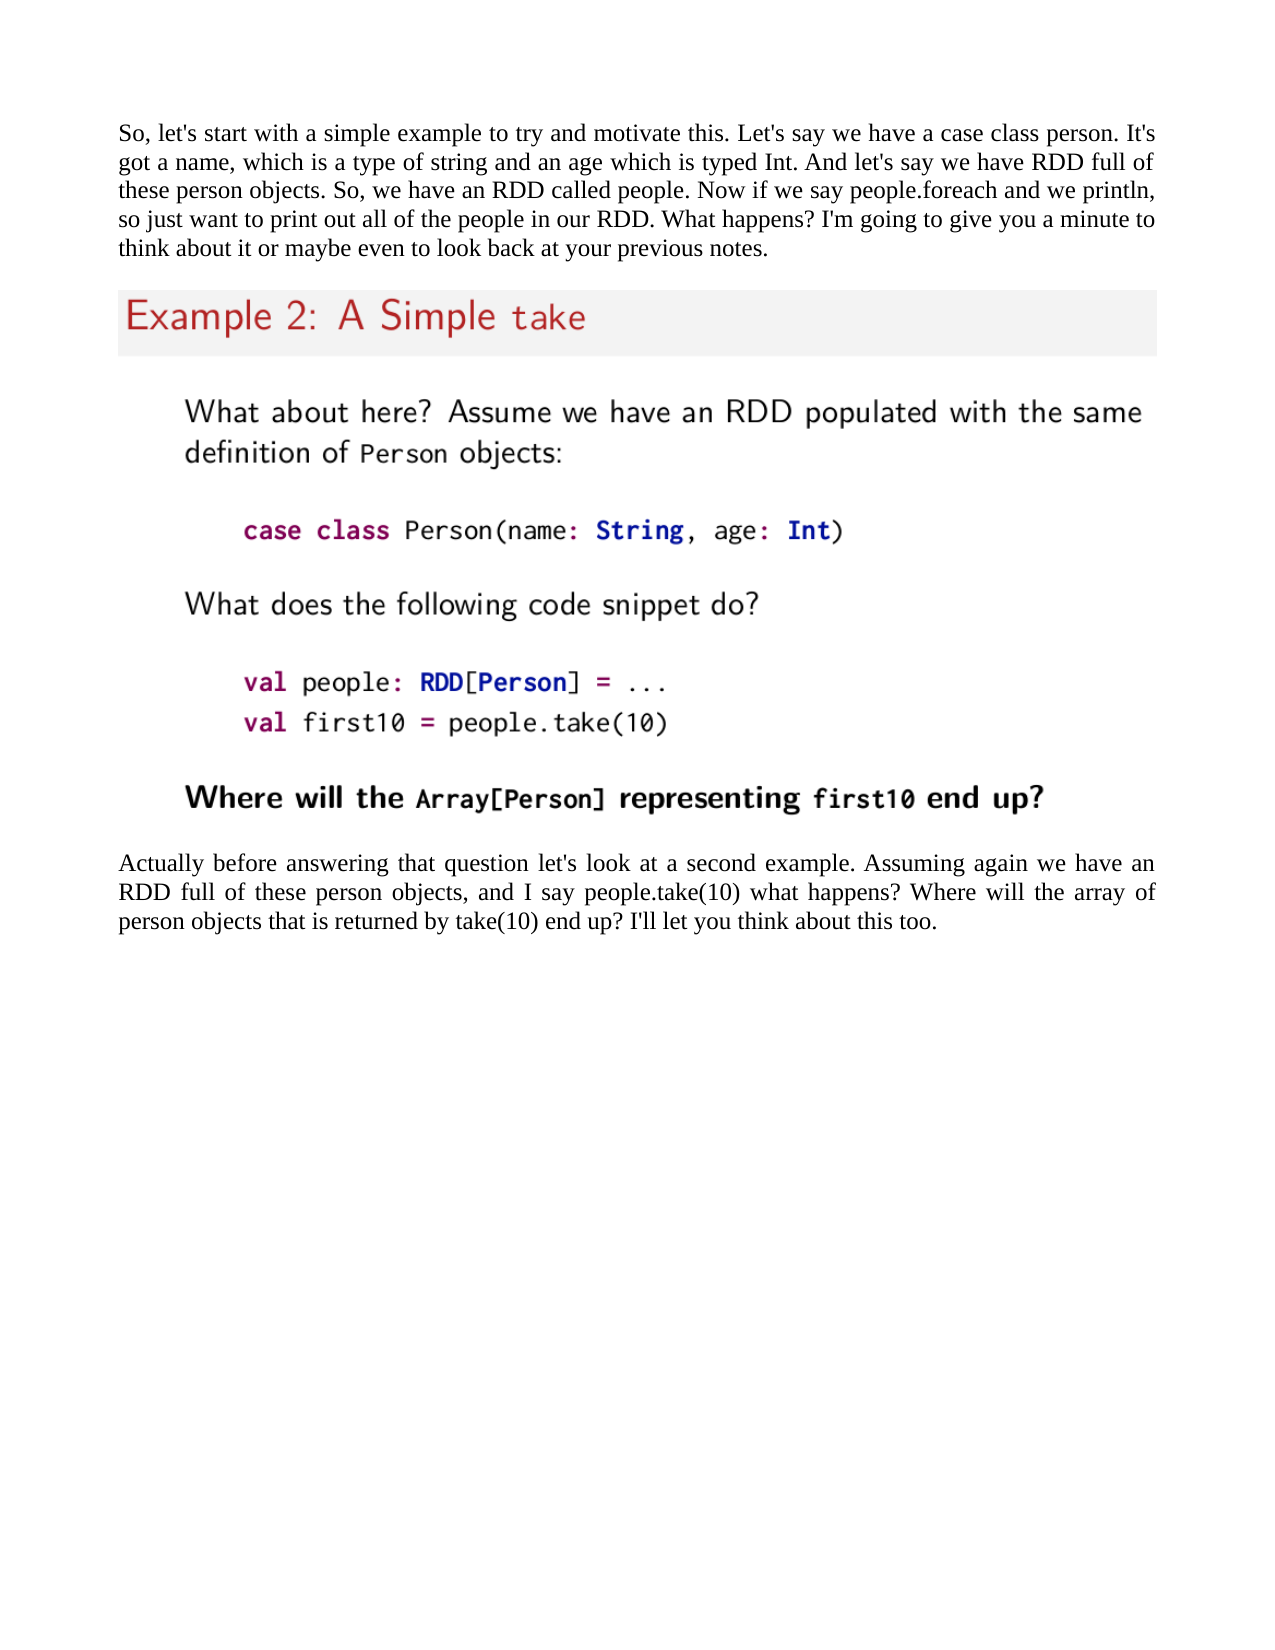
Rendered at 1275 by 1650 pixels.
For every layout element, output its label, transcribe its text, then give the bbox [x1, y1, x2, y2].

text Actually before answering that question let's look at a second example. Assuming again we have an RDD full of these person objects, and I say people.take(10) what happens? Where will the array of person objects that is returned by take(10) end up? I'll let you think about this too. [118, 848, 1157, 935]
text So, let's start with a simple example to try and motivate this. Let's say we have a case class person. It's got a name, which is a type of string and an age which is typed Int. And let's say we have RDD full of these person objects. So, we have an RDD called people. Now if we say people.foreach and we println, so just want to print out all of the people in our RDD. What happens? I'm going to give you a minute to think about it or maybe even to look back at your previous notes. [118, 118, 1157, 262]
picture [118, 290, 1157, 820]
